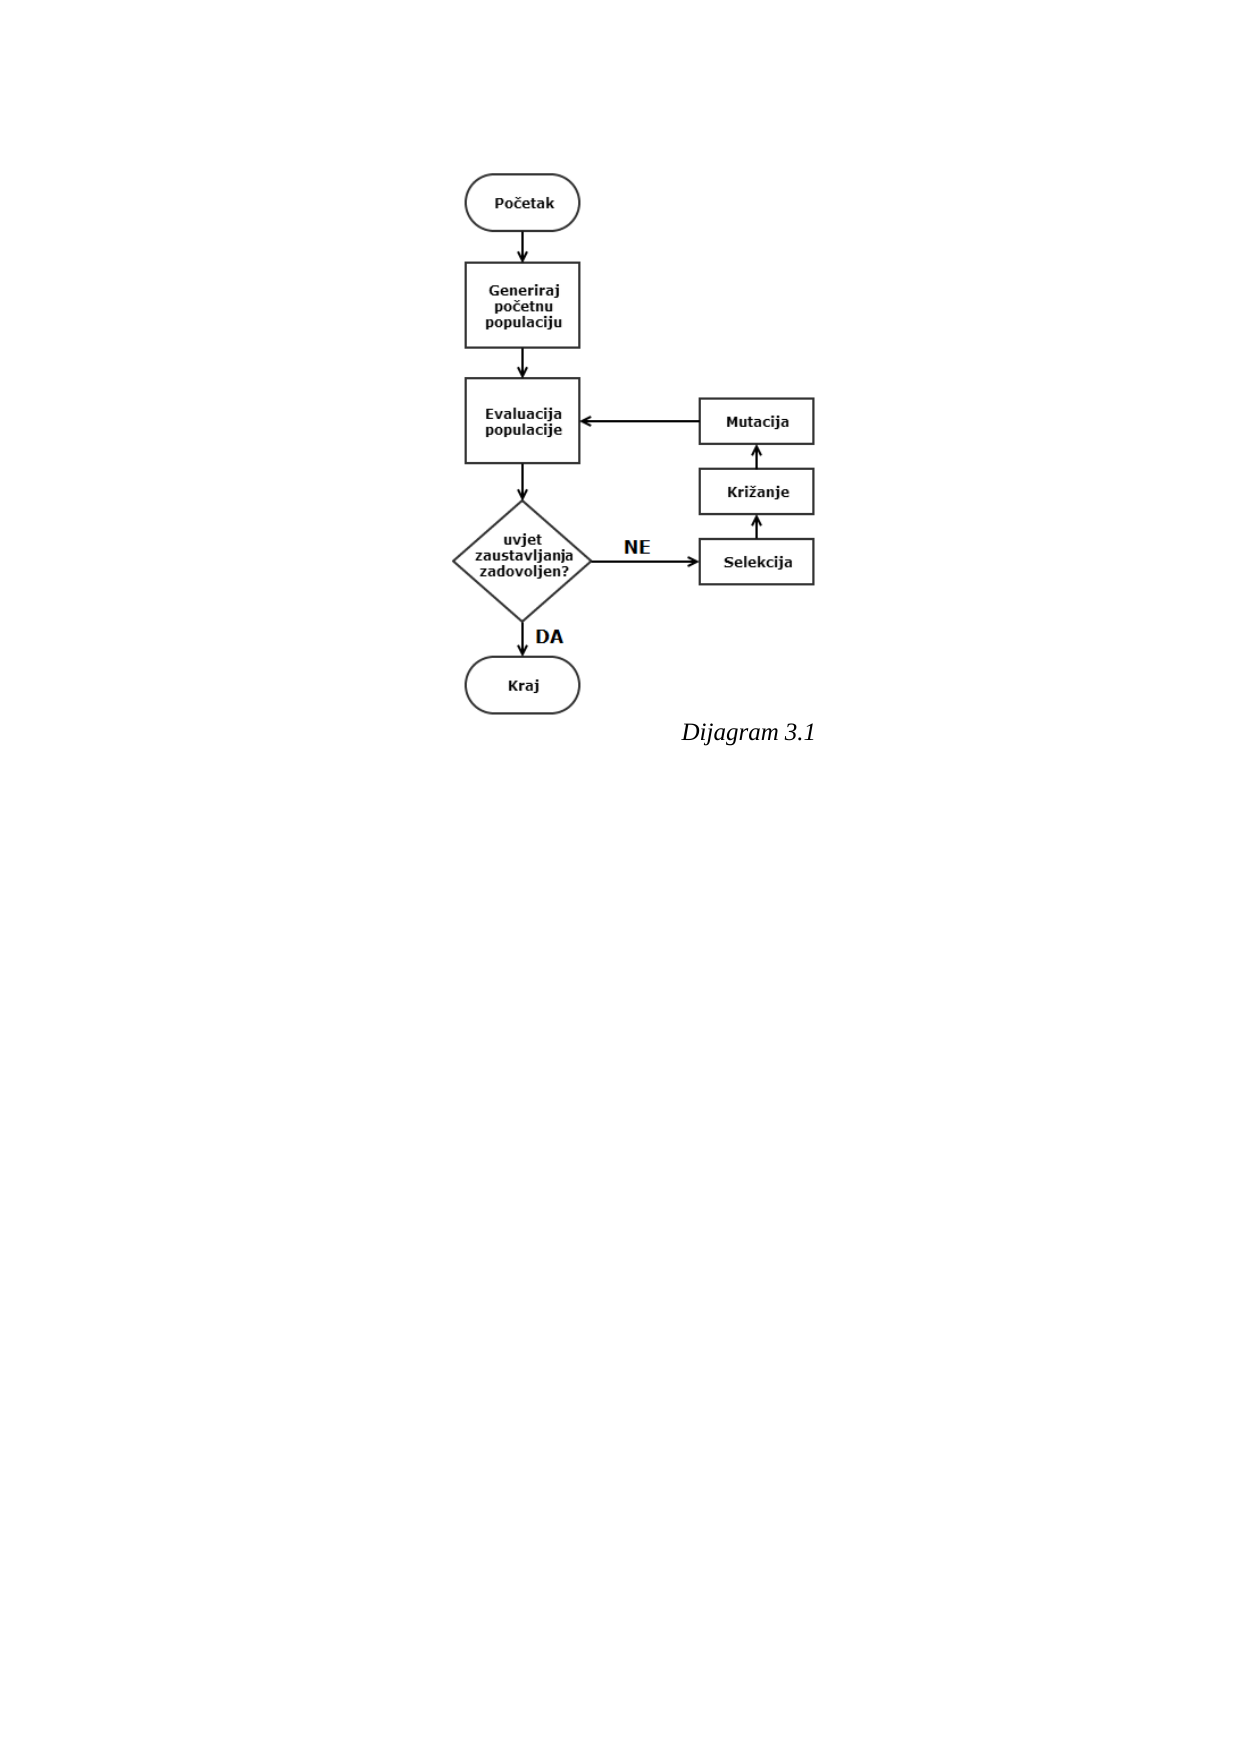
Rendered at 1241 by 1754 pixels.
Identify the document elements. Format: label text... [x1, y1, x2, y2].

text [451, 148, 818, 171]
picture [451, 171, 818, 718]
text Dijagram 3.1 [451, 718, 818, 746]
